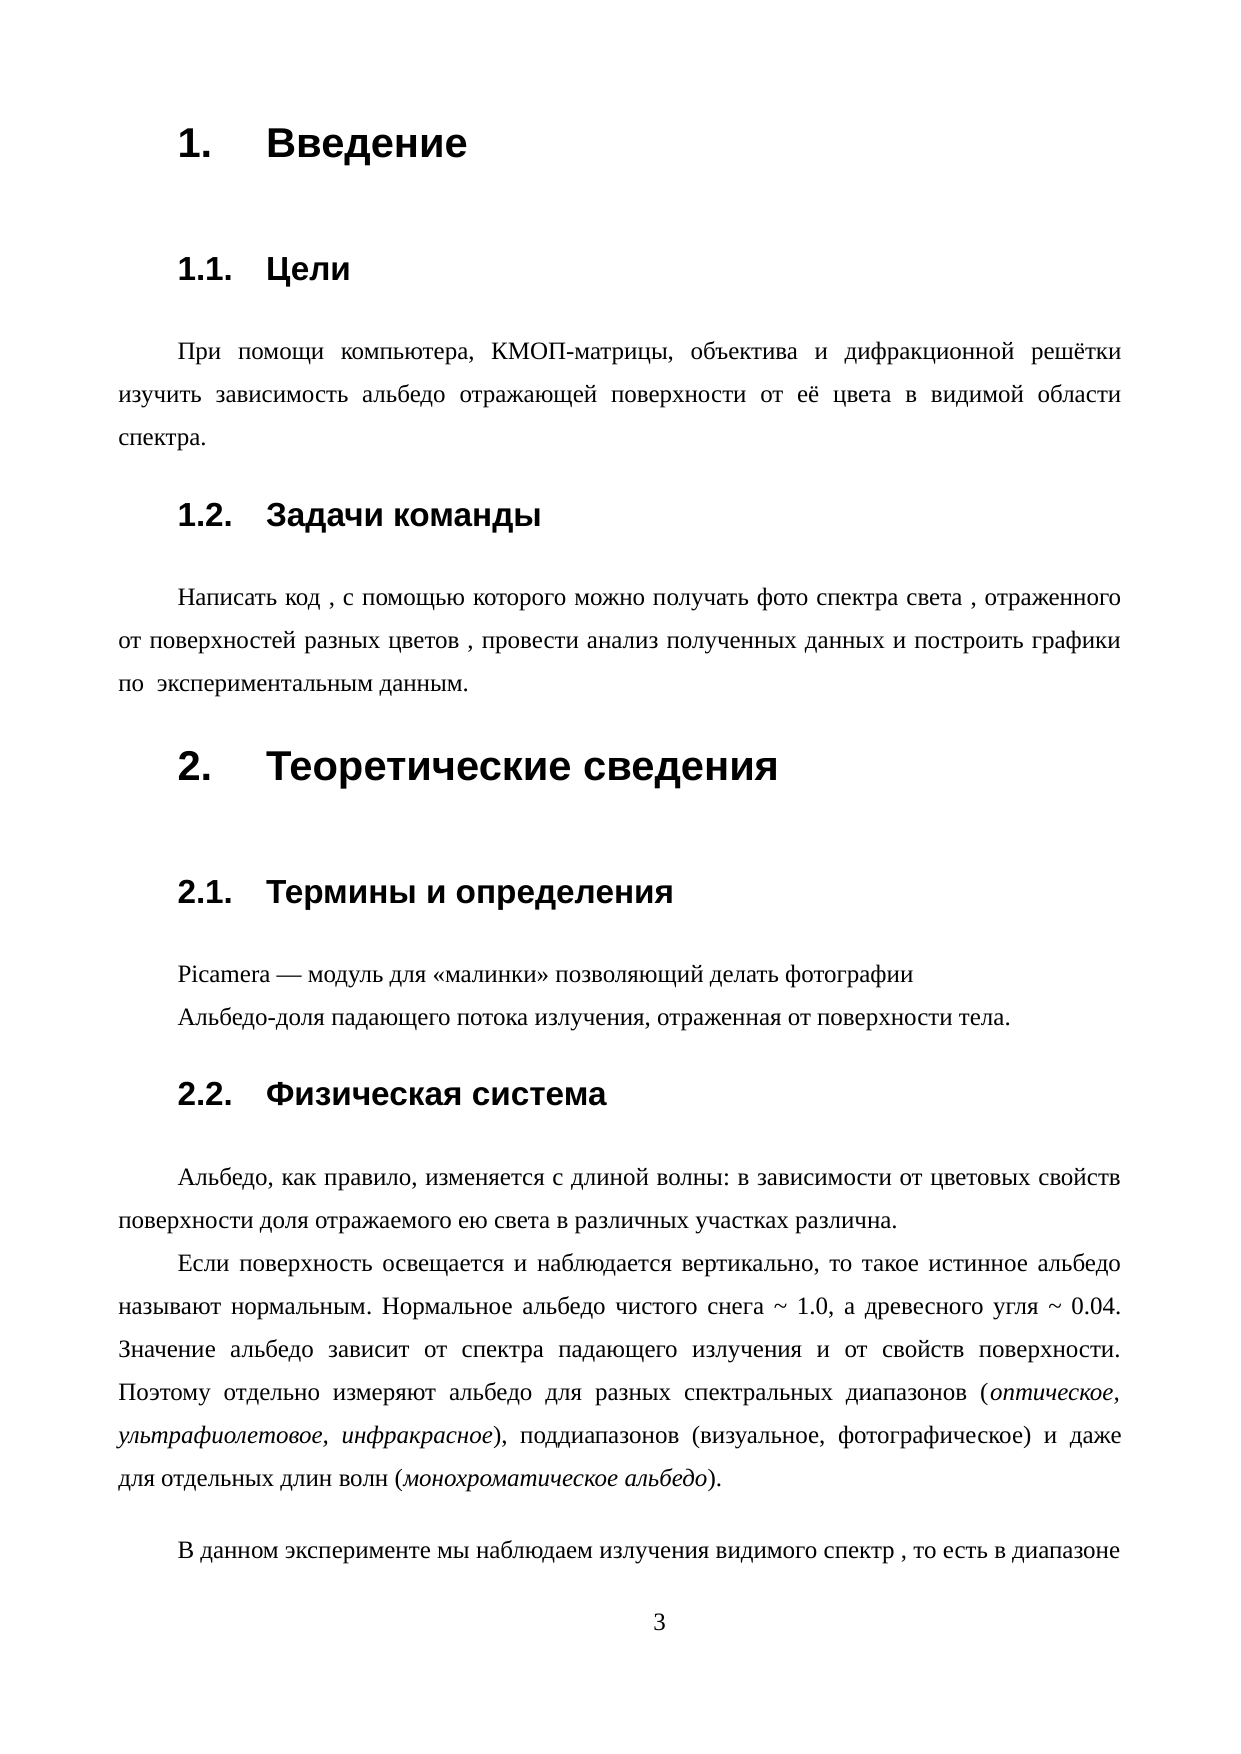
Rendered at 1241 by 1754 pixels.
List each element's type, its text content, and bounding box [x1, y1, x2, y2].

subtitle Физическая система [118, 1074, 1122, 1113]
text Если поверхность освещается и наблюдается вертикально, то такое истинное альбедо называют нормальным. Нормальное альбедо чистого снега ~ 1.0, а древесного угля ~ 0.04. Значение альбедо зависит от спектра падающего излучения и от свойств поверхности. Поэтому отдельно измеряют альбедо для разных спектральных диапазонов (оптическое, ультрафиолетовое, инфракрасное), поддиапазонов (визуальное, фотографическое) и даже для отдельных длин волн (монохроматическое альбедо). [118, 1248, 1122, 1492]
text Написать код , с помощью которого можно получать фото спектра света , отраженного от поверхностей разных цветов , провести анализ полученных данных и построить графики по экспериментальным данным. [118, 582, 1122, 697]
subtitle Цели [118, 249, 1122, 287]
subtitle Задачи команды [118, 495, 1122, 533]
subtitle Теоретические сведения [118, 741, 1122, 789]
text Picamera — модуль для «малинки» позволяющий делать фотографии [118, 959, 1122, 987]
text Альбедо, как правило, изменяется с длиной волны: в зависимости от цветовых свойств поверхности доля отражаемого ею света в различных участках различна. [118, 1162, 1122, 1233]
subtitle Введение [118, 118, 1122, 166]
text В данном эксперименте мы наблюдаем излучения видимого спектр , то есть в диапазоне [118, 1535, 1122, 1564]
subtitle Термины и определения [118, 872, 1122, 910]
text При помощи компьютера, КМОП-матрицы, объектива и дифракционной решётки изучить зависимость альбедо отражающей поверхности от её цвета в видимой области спектра. [118, 336, 1122, 451]
text Альбедо-доля падающего потока излучения, отраженная от поверхности тела. [118, 1002, 1122, 1031]
